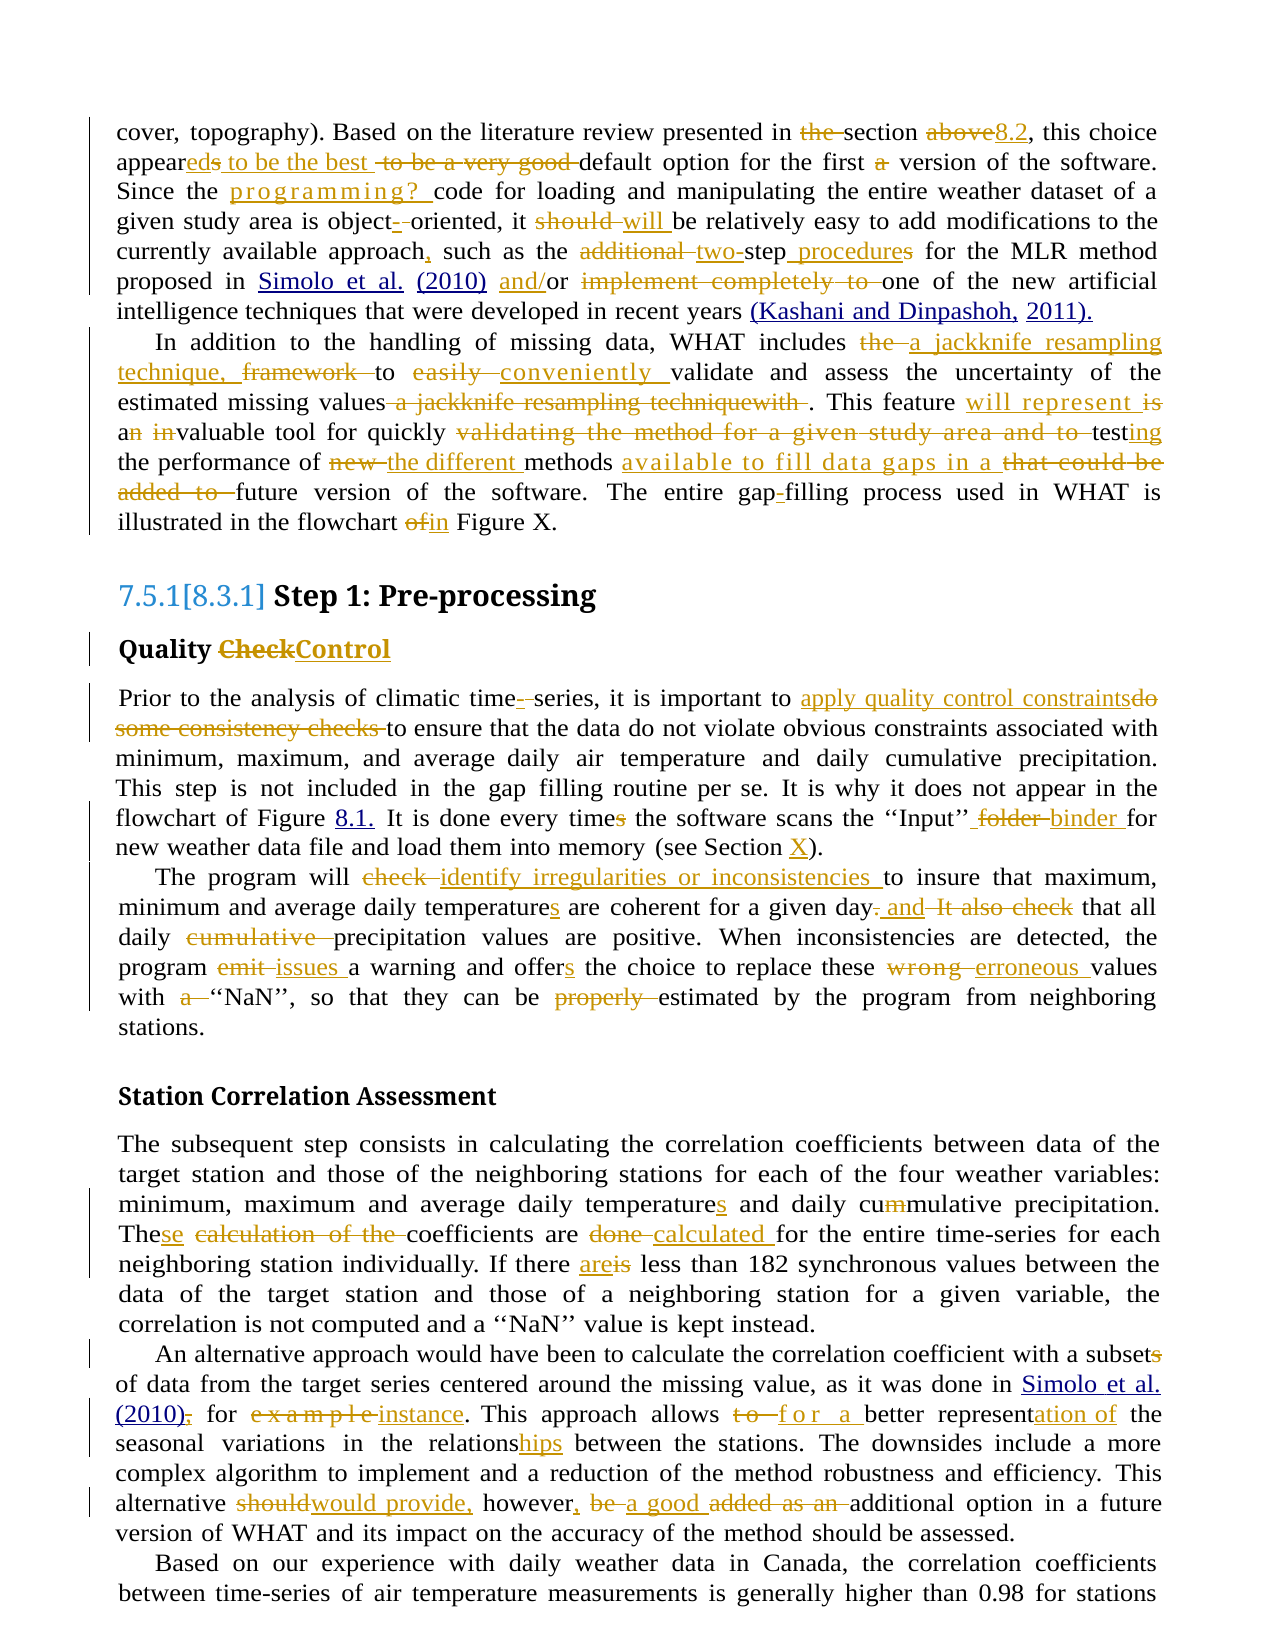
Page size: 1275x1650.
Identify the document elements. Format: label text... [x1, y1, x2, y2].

text The method for filling the gaps in the weather time-series of air temperature and precipitation in WHAT is based on the implementation of the classical MLR method presented in Eischeid et al. (2000). The rationales behind this choice was to provide in WHAT a robust, efficient, accurate, and well known method that was well suited to most conditions (e.g. climate, land cover, topography). Based on the literature review presented in section 8.2, this choice appeared to be the best default option for the first version of the software. Since the programming? code for loading and manipulating the entire weather dataset of a given study area is object-oriented, it will be relatively easy to add modifications to the currently available approach, such as the two-step procedure for the MLR method proposed in Simolo et al. (2010) and/or one of the new artificial intelligence techniques that were developed in recent years (Kashani and Dinpashoh, 2011). [116, 117, 1158, 325]
text Prior to the analysis of climatic time-series, it is important to apply quality control constraintsto ensure that the data do not violate obvious constraints associated with minimum, maximum, and average daily air temperature and daily cumulative precipitation. This step is not included in the gap filling routine per se. It is why it does not appear in the flowchart of Figure 8.1. It is done every time the software scans the ‘‘Input’’ binder for new weather data file and load them into memory (see Section X). [115, 683, 1158, 861]
text The subsequent step consists in calculating the correlation coefficients between data of the target station and those of the neighboring stations for each of the four weather variables: minimum, maximum and average daily temperatures and daily cumulative precipitation. These coefficients are calculated for the entire time-series for each neighboring station individually. If there are less than 182 synchronous values between the data of the target station and those of a neighboring station for a given variable, the correlation is not computed and a ‘‘NaN’’ value is kept instead. [117, 1129, 1161, 1338]
text The program will identify irregularities or inconsistencies to insure that maximum, minimum and average daily temperatures are coherent for a given day and that all daily precipitation values are positive. When inconsistencies are detected, the program issues a warning and offers the choice to replace these erroneous values with ‘‘NaN’’, so that they can be estimated by the program from neighboring stations. [118, 862, 1157, 1041]
subtitle Step 1: Pre-processing [118, 575, 1173, 615]
text In addition to the handling of missing data, WHAT includes a jackknife resampling technique, to conveniently validate and assess the uncertainty of the estimated missing values. This feature will represent a valuable tool for quickly testing the performance of the different methods available to fill data gaps in a future version of the software. The entire gap-filling process used in WHAT is illustrated in the flowchart in Figure X. [117, 327, 1162, 535]
text An alternative approach would have been to calculate the correlation coefficient with a subset of data from the target series centered around the missing value, as it was done in Simolo et al. (2010) for instance. This approach allows for a better representation of the seasonal variations in the relationships between the stations. The downsides include a more complex algorithm to implement and a reduction of the method robustness and efficiency. This alternative would provide, however, a good additional option in a future version of WHAT and its impact on the accuracy of the method should be assessed. [115, 1339, 1162, 1547]
subtitle Station Correlation Assessment [118, 1078, 1173, 1112]
text Based on our experience with daily weather data in Canada, the correlation coefficients between time-series of air temperature measurements is generally higher than 0.98 for stations located at a distance of 100 km or less. The relationships for precipitation are much more sensitive to variations in the landscape (land cover, topography, surface water). As a result, correlation coefficients are generally less than for air temperature and decrease more rapidly with the distance from the target station. A value higher than 0.8 is generally deemed acceptable. This threshold is usually reached for stations within 100 km and with an elevation difference of less than 350 m, the default values in WHAT. Data correlation between two stations will generally decreases as the horizontal and vertical distances increase. It is possible to specify a cutoff distance and a cutoff altitude difference for which neighboring stations that fall above these cutoff values are ignored by the program. The default values are set to 100 km and 350 m for the horizontal and vertical distance respectively based on the literature (Simolo et al., 2010; Tronci et al., 1986; Xia et al., 1999). [118, 1548, 1157, 1607]
subtitle Quality Control [118, 632, 1173, 666]
